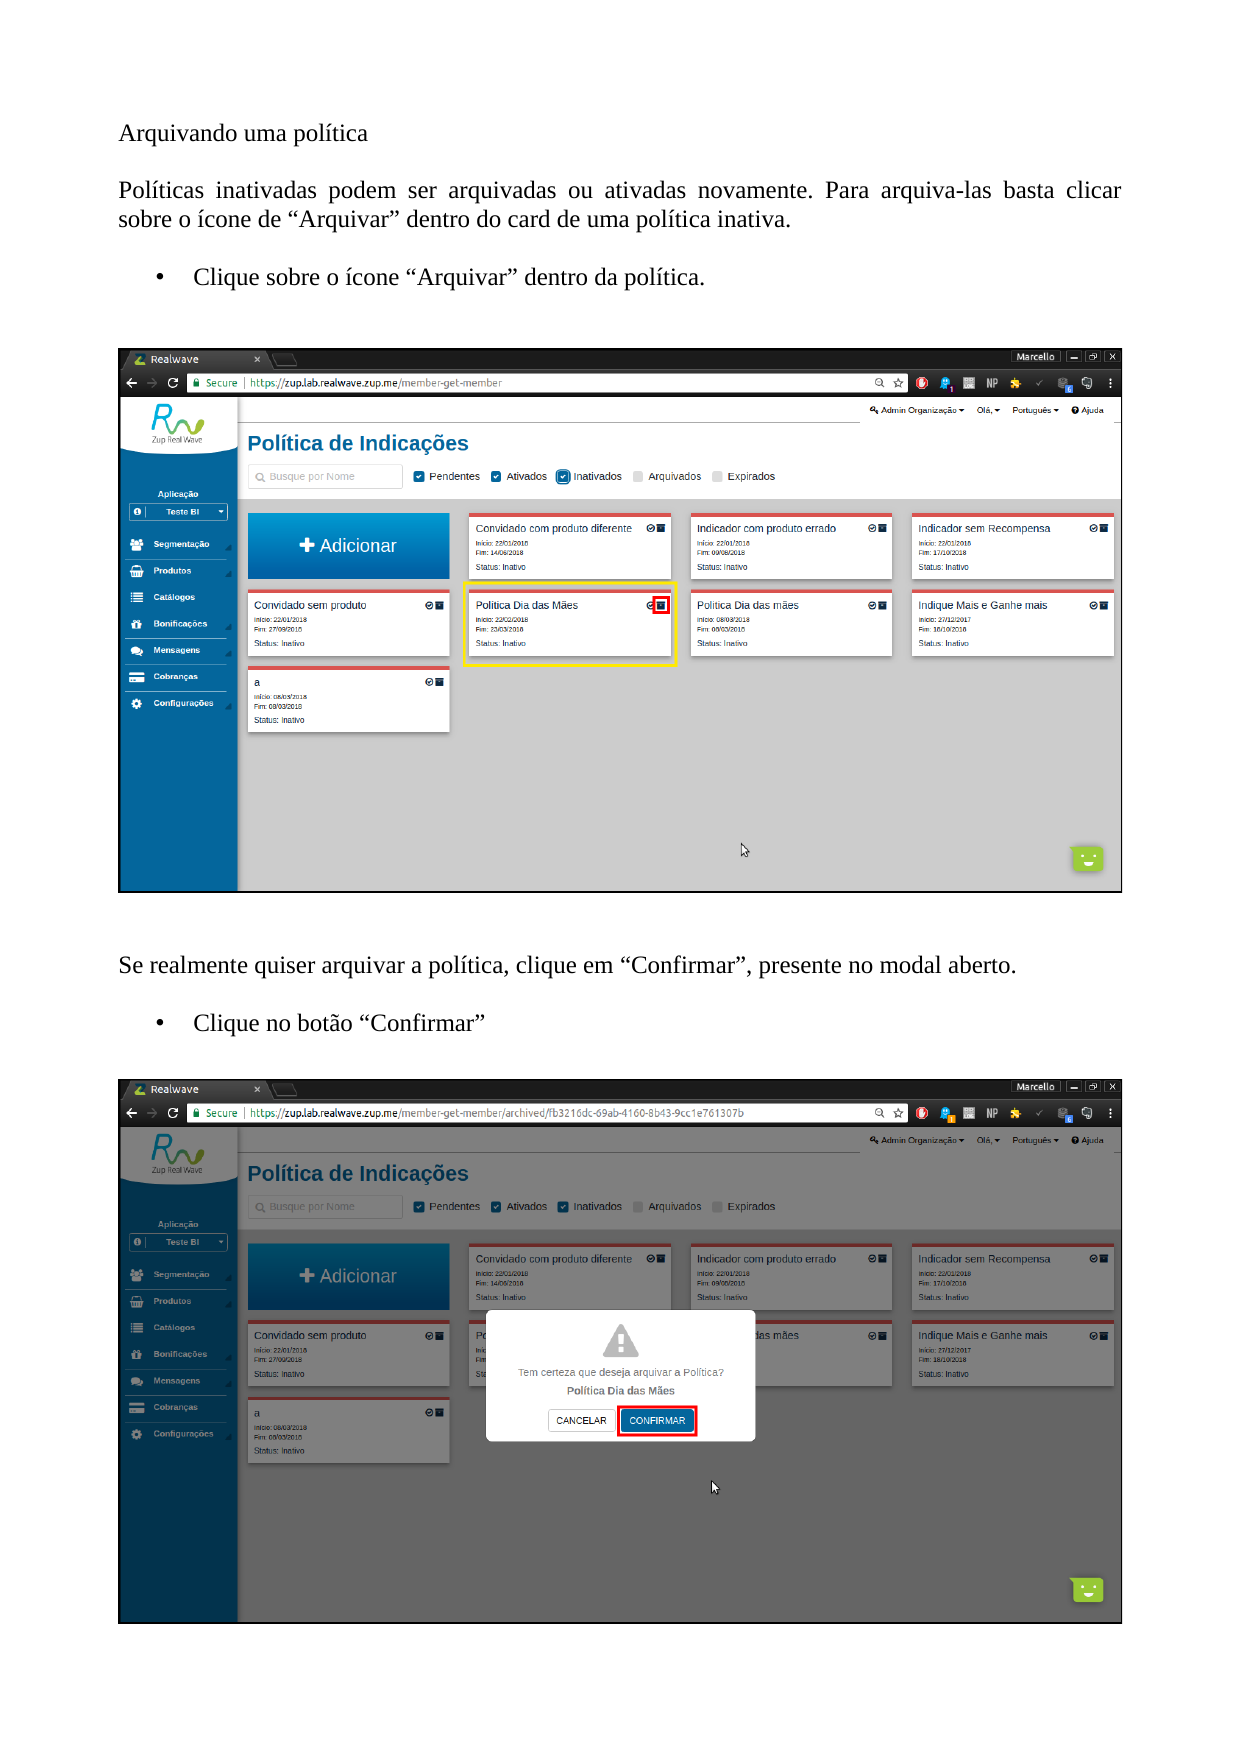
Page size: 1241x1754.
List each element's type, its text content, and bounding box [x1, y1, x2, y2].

text Se realmente quiser arquivar a política, clique em “Confirmar”, presente no modal aberto. [118, 950, 1122, 979]
text Políticas inativadas podem ser arquivadas ou ativadas novamente. Para arquiva-las basta clicar sobre o ícone de “Arquivar” dentro do card de uma política inativa. [118, 176, 1122, 233]
list Clique sobre o ícone “Arquivar” dentro da política. [156, 262, 1122, 291]
picture [118, 1079, 1123, 1624]
text Arquivando uma política [118, 118, 1122, 147]
list Clique no botão “Confirmar” [156, 1008, 1122, 1036]
picture [118, 348, 1123, 893]
